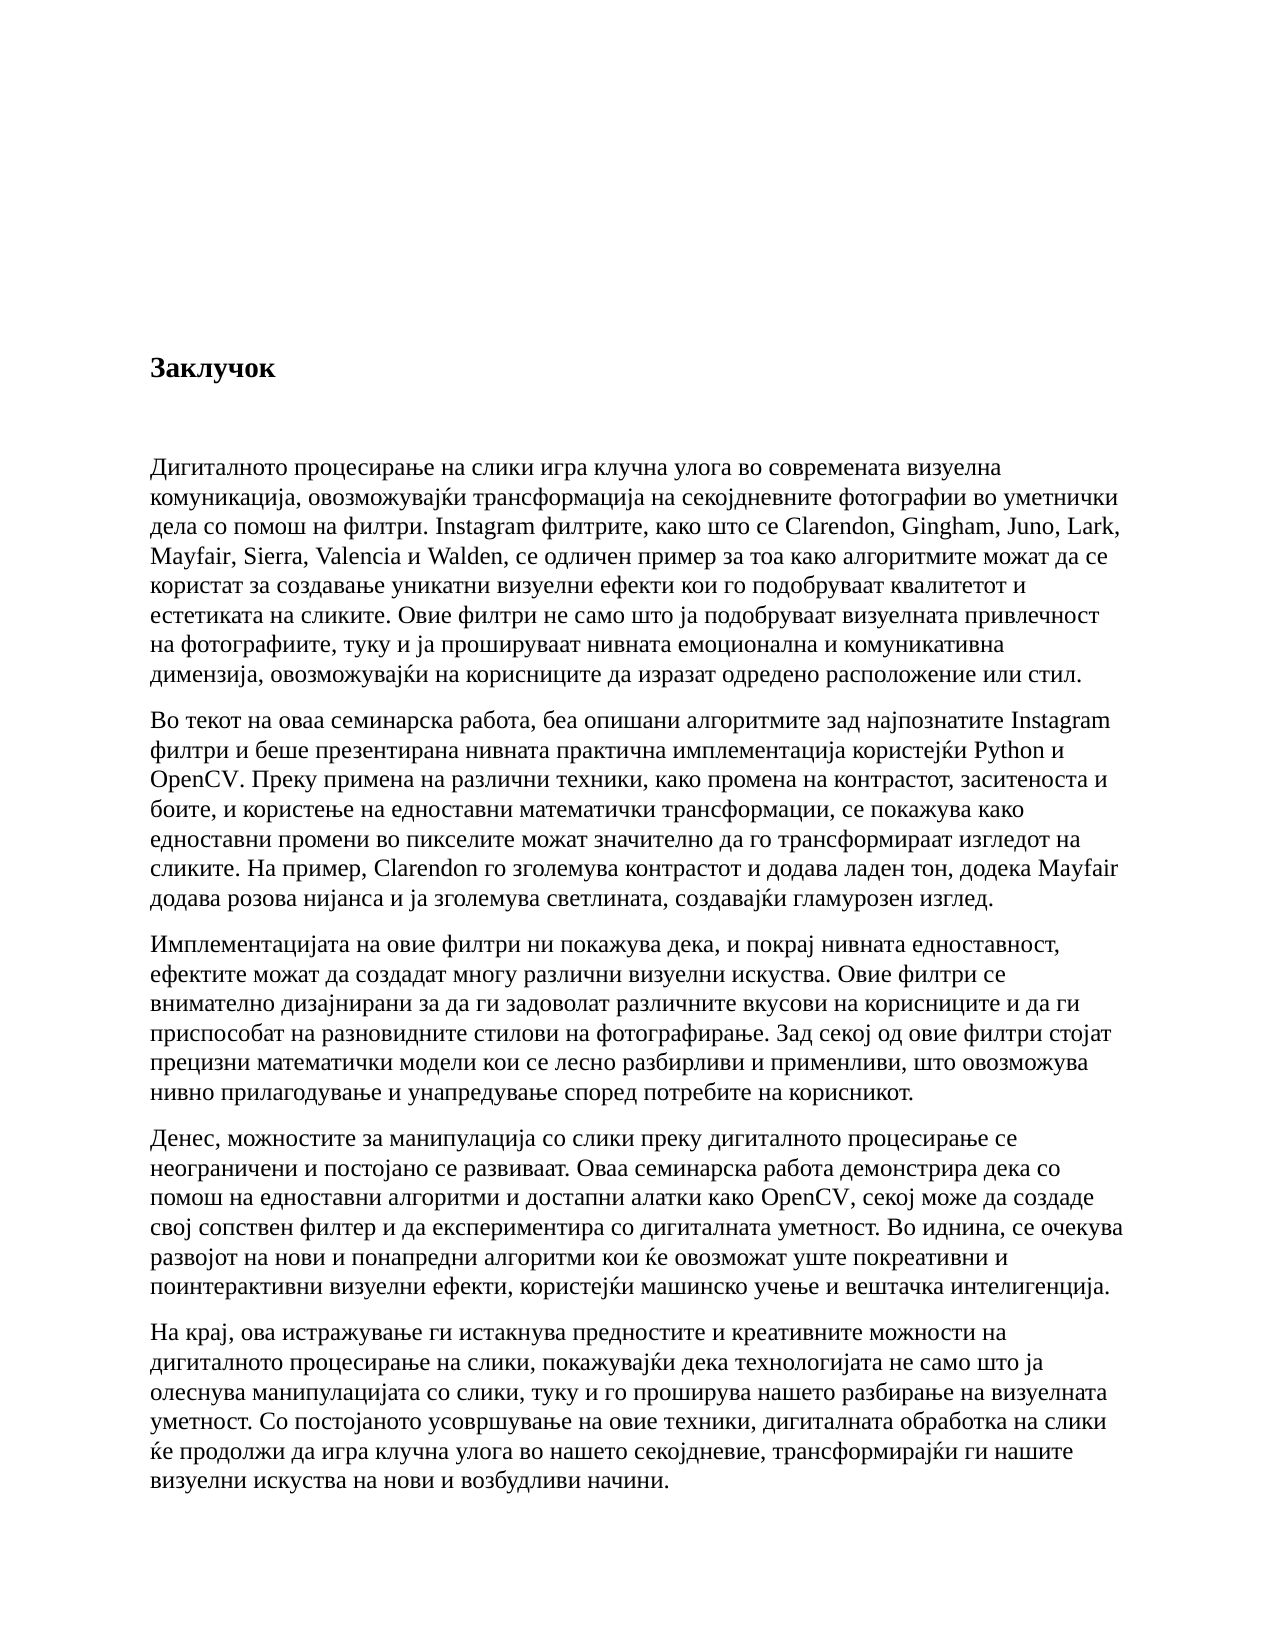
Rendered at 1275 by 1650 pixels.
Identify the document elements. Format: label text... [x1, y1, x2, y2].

text Дигиталното процесирање на слики игра клучна улога во современата визуелна комуникација, овозможувајќи трансформација на секојдневните фотографии во уметнички дела со помош на филтри. Instagram филтрите, како што се Clarendon, Gingham, Juno, Lark, Mayfair, Sierra, Valencia и Walden, се одличен пример за тоа како алгоритмите можат да се користат за создавање уникатни визуелни ефекти кои го подобруваат квалитетот и естетиката на сликите. Овие филтри не само што ја подобруваат визуелната привлечност на фотографиите, туку и ја прошируваат нивната емоционална и комуникативна димензија, овозможувајќи на корисниците да изразат одредено расположение или стил. [150, 452, 1125, 688]
text Во текот на оваа семинарска работа, беа опишани алгоритмите зад најпознатите Instagram филтри и беше презентирана нивната практична имплементација користејќи Python и OpenCV. Преку примена на различни техники, како промена на контрастот, заситеноста и боите, и користење на едноставни математички трансформации, се покажува како едноставни промени во пикселите можат значително да го трансформираат изгледот на сликите. На пример, Clarendon го зголемува контрастот и додава ладен тон, додека Mayfair додава розова нијанса и ја зголемува светлината, создавајќи гламурозен изглед. [150, 705, 1125, 912]
text Имплементацијата на овие филтри ни покажува дека, и покрај нивната едноставност, ефектите можат да создадат многу различни визуелни искуства. Овие филтри се внимателно дизајнирани за да ги задоволат различните вкусови на корисниците и да ги приспособат на разновидните стилови на фотографирање. Зад секој од овие филтри стојат прецизни математички модели кои се лесно разбирливи и применливи, што овозможува нивно прилагодување и унапредување според потребите на корисникот. [150, 929, 1125, 1106]
text Заклучок [150, 350, 1125, 383]
text На крај, ова истражување ги истакнува предностите и креативните можности на дигиталното процесирање на слики, покажувајќи дека технологијата не само што ја олеснува манипулацијата со слики, туку и го проширува нашето разбирање на визуелната уметност. Со постојаното усовршување на овие техники, дигиталната обработка на слики ќе продолжи да игра клучна улога во нашето секојдневие, трансформирајќи ги нашите визуелни искуства на нови и возбудливи начини. [150, 1317, 1125, 1494]
text Денес, можностите за манипулација со слики преку дигиталното процесирање се неограничени и постојано се развиваат. Оваа семинарска работа демонстрира дека со помош на едноставни алгоритми и достапни алатки како OpenCV, секој може да создаде свој сопствен филтер и да експериментира со дигиталната уметност. Во иднина, се очекува развојот на нови и понапредни алгоритми кои ќе овозможат уште покреативни и поинтерактивни визуелни ефекти, користејќи машинско учење и вештачка интелигенција. [150, 1123, 1125, 1300]
